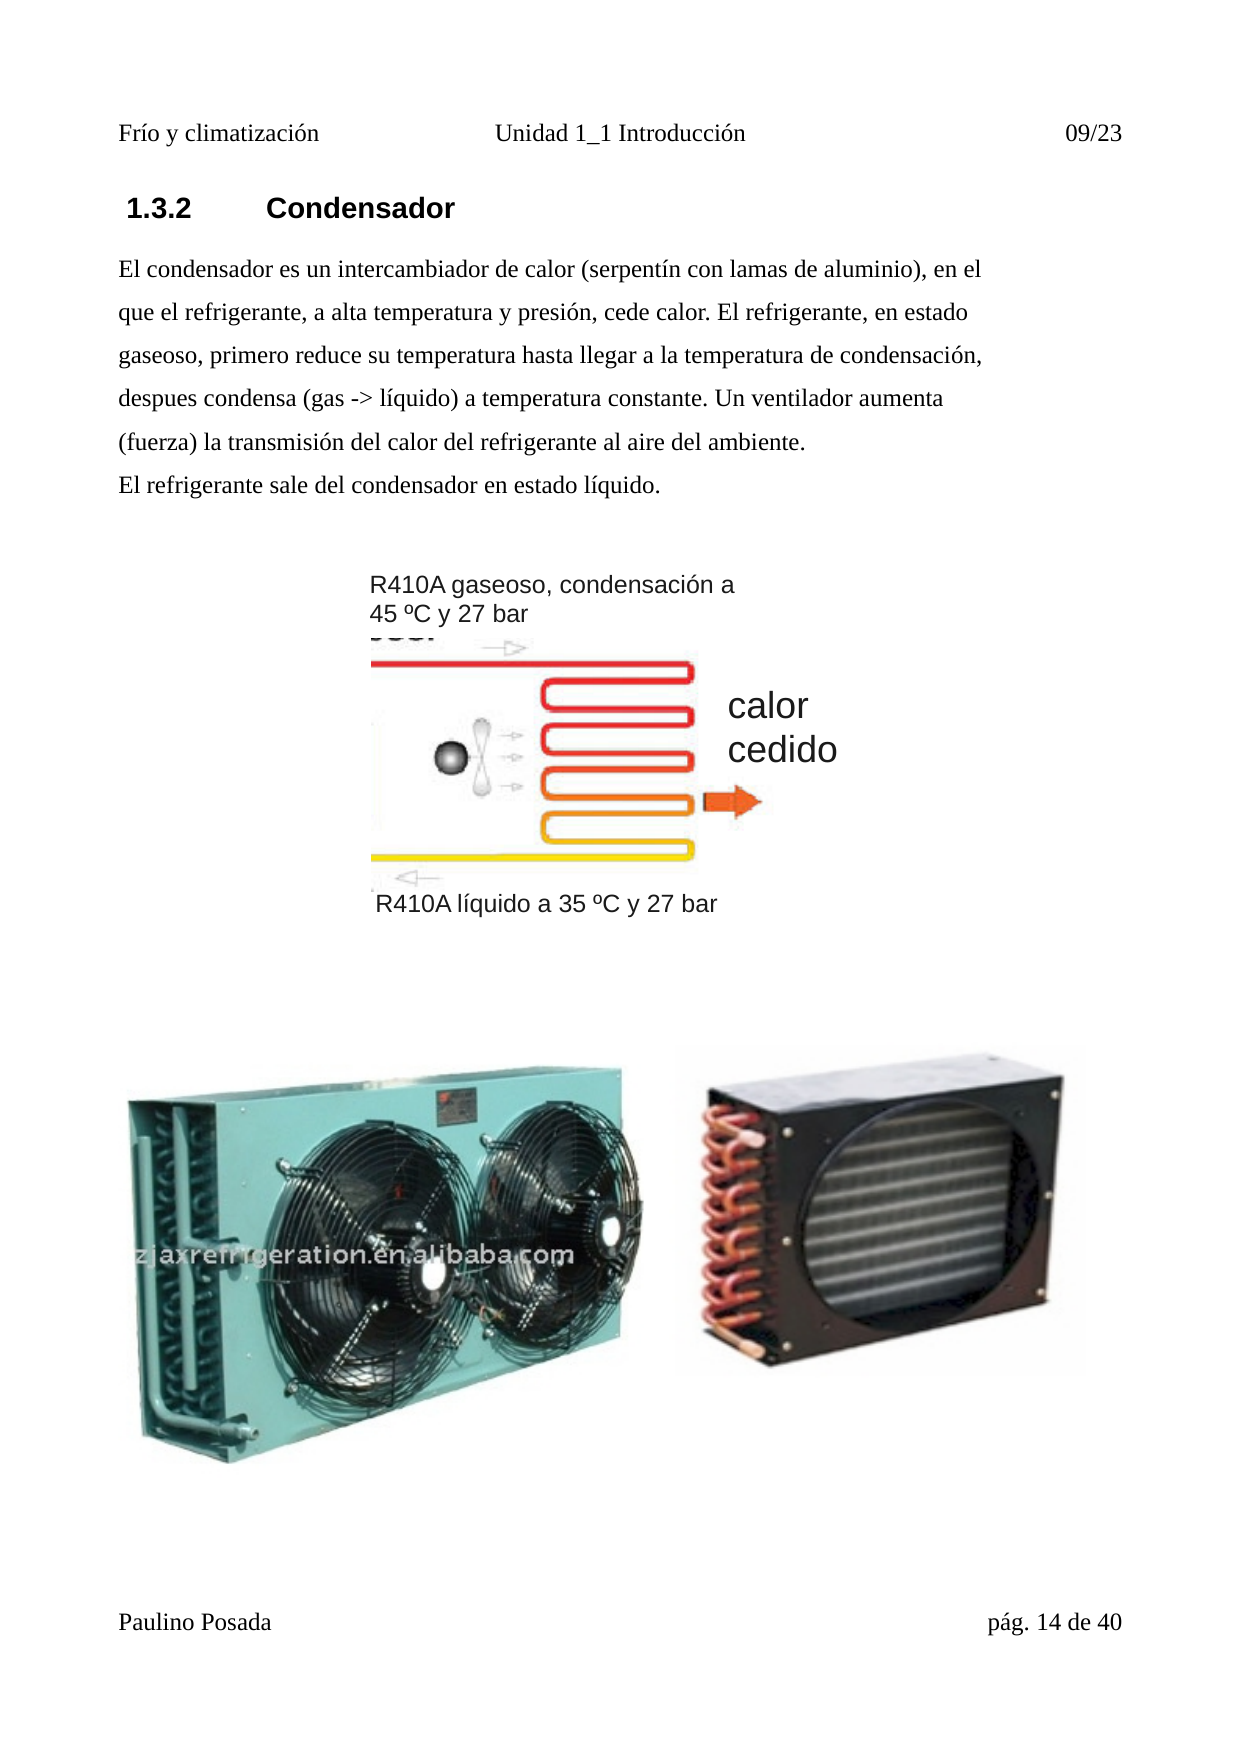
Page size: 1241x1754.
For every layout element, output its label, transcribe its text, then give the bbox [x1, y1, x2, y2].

subtitle Condensador [118, 191, 1122, 225]
text El refrigerante sale del condensador en estado líquido. [118, 470, 1122, 498]
text que el refrigerante, a alta temperatura y presión, cede calor. El refrigerante, en estado [118, 297, 1122, 326]
picture [371, 638, 780, 892]
text despues condensa (gas -> líquido) a temperatura constante. Un ventilador aumenta [118, 383, 1122, 412]
text (fuerza) la transmisión del calor del refrigerante al aire del ambiente. [118, 427, 1122, 455]
text El condensador es un intercambiador de calor (serpentín con lamas de aluminio), en el [118, 254, 1122, 283]
picture [669, 1042, 1098, 1388]
text gaseoso, primero reduce su temperatura hasta llegar a la temperatura de condensación, [118, 340, 1122, 369]
picture [118, 1062, 658, 1478]
